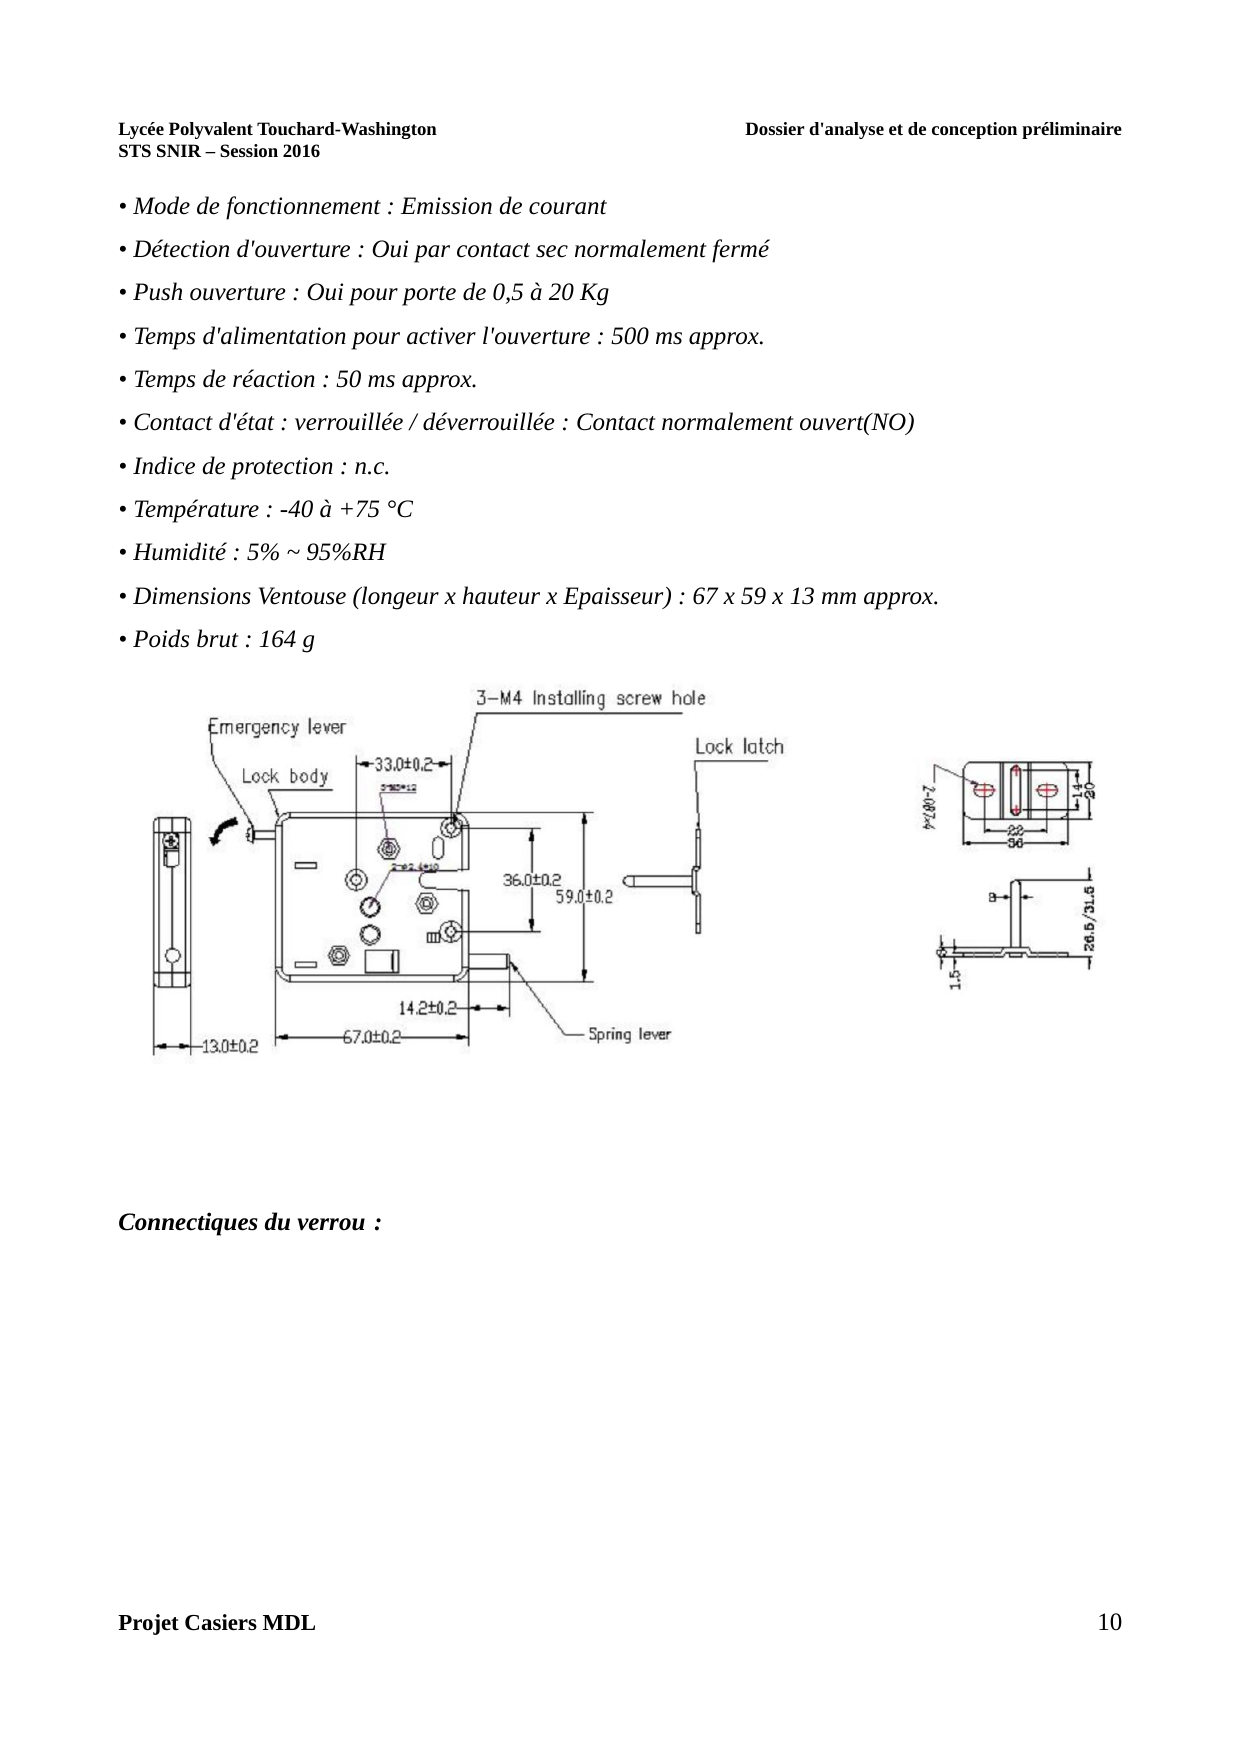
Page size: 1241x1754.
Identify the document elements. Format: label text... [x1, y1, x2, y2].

text • Humidité : 5% ~ 95%RH [118, 537, 1122, 566]
picture [118, 667, 1123, 1064]
text • Mode de fonctionnement : Emission de courant [118, 191, 1122, 219]
text • Dimensions Ventouse (longeur x hauteur x Epaisseur) : 67 x 59 x 13 mm approx. [118, 581, 1122, 609]
text Connectiques du verrou : [118, 1207, 1122, 1236]
text • Temps d'alimentation pour activer l'ouverture : 500 ms approx. [118, 321, 1122, 349]
text • Contact d'état : verrouillée / déverrouillée : Contact normalement ouvert(NO) [118, 407, 1122, 436]
text • Température : -40 à +75 °C [118, 494, 1122, 523]
text • Indice de protection : n.c. [118, 451, 1122, 479]
text • Temps de réaction : 50 ms approx. [118, 364, 1122, 393]
text • Poids brut : 164 g [118, 624, 1122, 653]
text • Détection d'ouverture : Oui par contact sec normalement fermé [118, 234, 1122, 263]
text • Push ouverture : Oui pour porte de 0,5 à 20 Kg [118, 277, 1122, 306]
